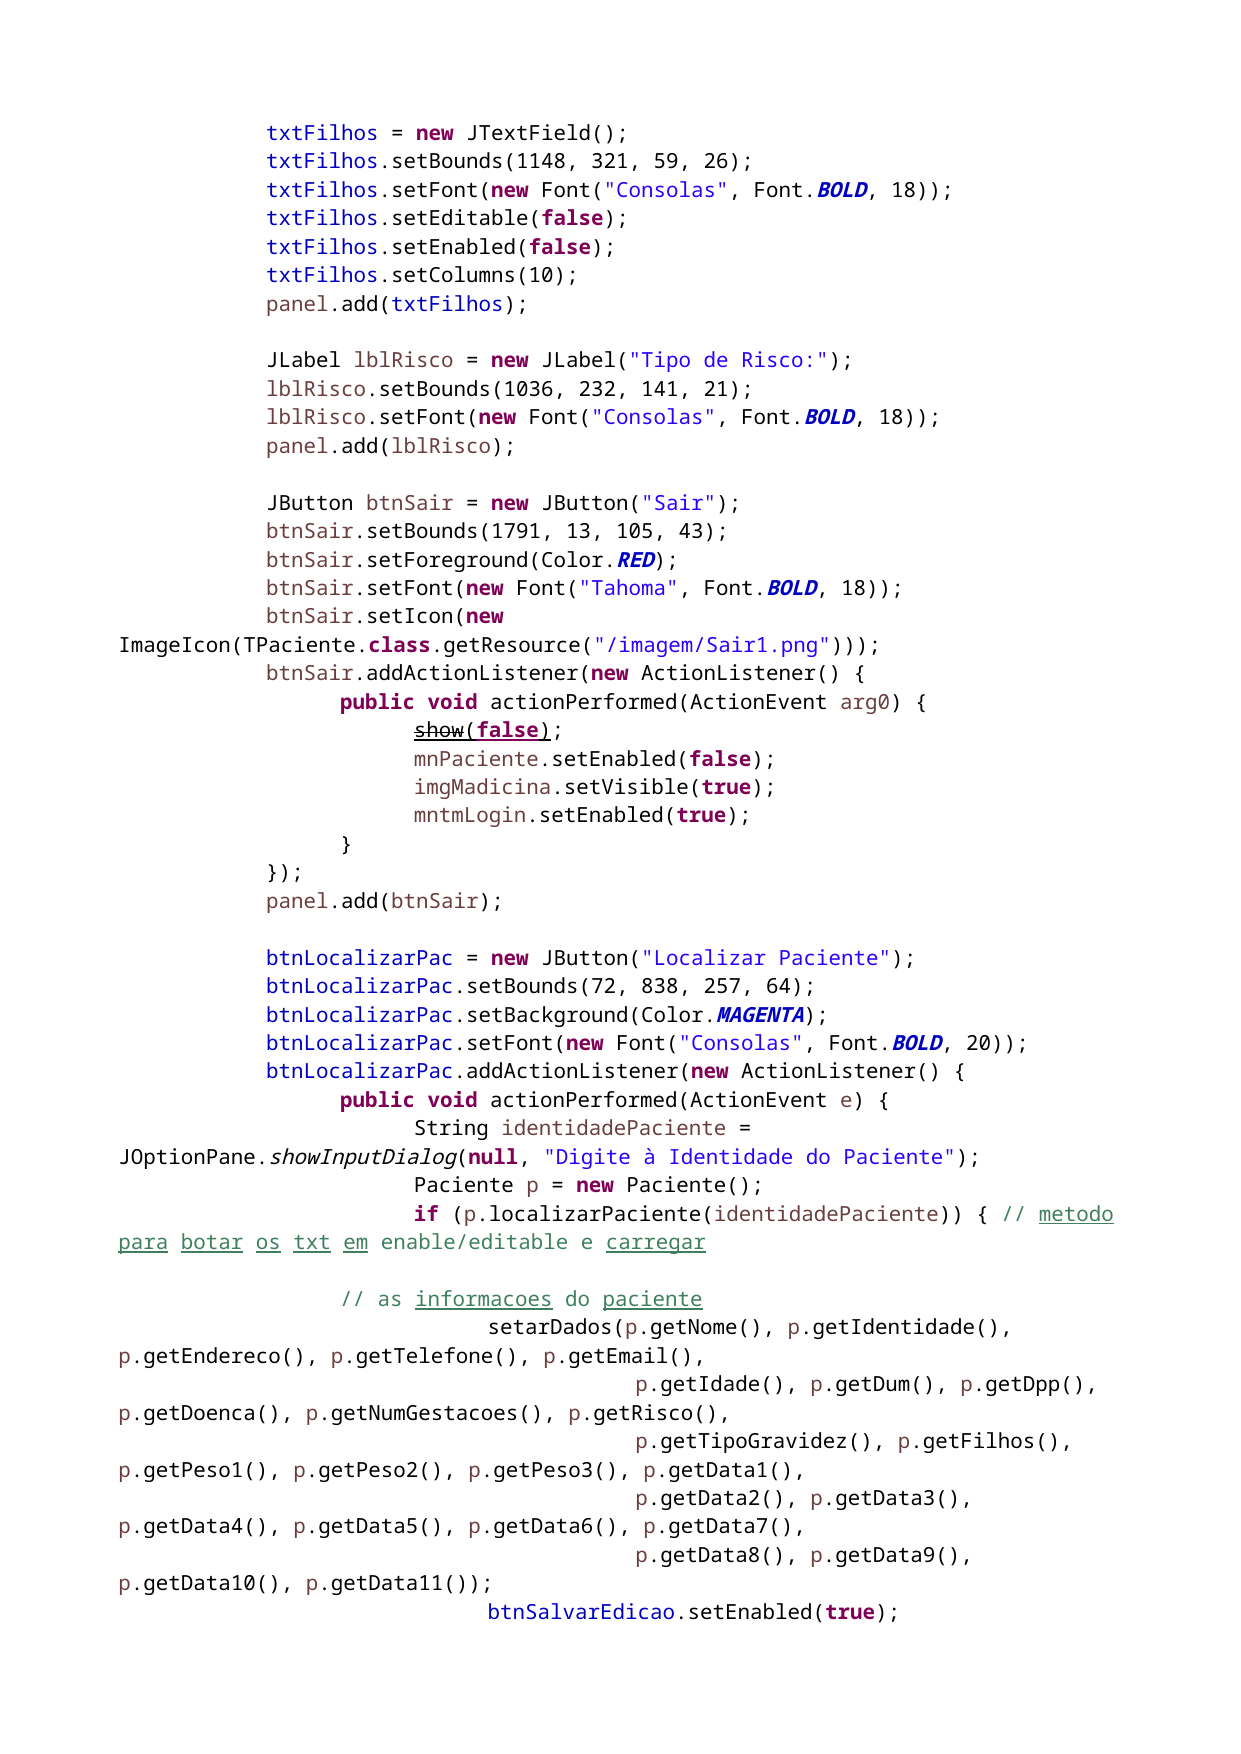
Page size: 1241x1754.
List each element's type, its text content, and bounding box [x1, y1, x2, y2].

text mnPaciente.setEnabled(false); [118, 744, 1122, 772]
text p.getIdade(), p.getDum(), p.getDpp(), p.getDoenca(), p.getNumGestacoes(), p.getRisco(), [118, 1369, 1122, 1426]
text imgMadicina.setVisible(true); [118, 772, 1122, 801]
text txtFilhos.setEnabled(false); [118, 232, 1122, 260]
text public void actionPerformed(ActionEvent e) { [118, 1085, 1122, 1113]
text panel.add(txtFilhos); [118, 289, 1122, 317]
text btnLocalizarPac.setBackground(Color.MAGENTA); [118, 1000, 1122, 1028]
text setarDados(p.getNome(), p.getIdentidade(), p.getEndereco(), p.getTelefone(), p.getEmail(), [118, 1312, 1122, 1369]
text lblRisco.setFont(new Font("Consolas", Font.BOLD, 18)); [118, 402, 1122, 431]
text mntmLogin.setEnabled(true); [118, 801, 1122, 829]
text txtFilhos.setFont(new Font("Consolas", Font.BOLD, 18)); [118, 175, 1122, 203]
text p.getData8(), p.getData9(), p.getData10(), p.getData11()); [118, 1540, 1122, 1597]
text JLabel lblRisco = new JLabel("Tipo de Risco:"); [118, 346, 1122, 374]
text btnLocalizarPac.setBounds(72, 838, 257, 64); [118, 971, 1122, 1000]
text txtFilhos.setEditable(false); [118, 203, 1122, 232]
text btnSair.setForeground(Color.RED); [118, 545, 1122, 573]
text btnSair.setFont(new Font("Tahoma", Font.BOLD, 18)); [118, 573, 1122, 602]
text }); [118, 857, 1122, 886]
text } [118, 829, 1122, 857]
text String identidadePaciente = JOptionPane.showInputDialog(null, "Digite à Identidade do Paciente"); [118, 1113, 1122, 1170]
text txtFilhos.setColumns(10); [118, 260, 1122, 289]
text panel.add(lblRisco); [118, 431, 1122, 459]
text public void actionPerformed(ActionEvent arg0) { [118, 687, 1122, 715]
text txtFilhos.setBounds(1148, 321, 59, 26); [118, 147, 1122, 175]
text btnLocalizarPac = new JButton("Localizar Paciente"); [118, 943, 1122, 971]
text lblRisco.setBounds(1036, 232, 141, 21); [118, 374, 1122, 402]
text p.getTipoGravidez(), p.getFilhos(), p.getPeso1(), p.getPeso2(), p.getPeso3(), p.getData1(), [118, 1426, 1122, 1483]
text // as informacoes do paciente [118, 1256, 1122, 1312]
text panel.add(btnSair); [118, 886, 1122, 914]
text JButton btnSair = new JButton("Sair"); [118, 488, 1122, 516]
text p.getData2(), p.getData3(), p.getData4(), p.getData5(), p.getData6(), p.getData7(), [118, 1483, 1122, 1540]
text Paciente p = new Paciente(); [118, 1170, 1122, 1199]
text show(false); [118, 715, 1122, 744]
text btnSair.setIcon(new ImageIcon(TPaciente.class.getResource("/imagem/Sair1.png"))); [118, 602, 1122, 658]
text btnSalvarEdicao.setEnabled(true); [118, 1597, 1122, 1625]
text btnSair.addActionListener(new ActionListener() { [118, 658, 1122, 687]
text btnLocalizarPac.addActionListener(new ActionListener() { [118, 1057, 1122, 1085]
text btnSair.setBounds(1791, 13, 105, 43); [118, 516, 1122, 545]
text btnLocalizarPac.setFont(new Font("Consolas", Font.BOLD, 20)); [118, 1028, 1122, 1057]
text if (p.localizarPaciente(identidadePaciente)) { // metodo para botar os txt em enable/editable e carregar [118, 1199, 1122, 1256]
text txtFilhos = new JTextField(); [118, 118, 1122, 147]
